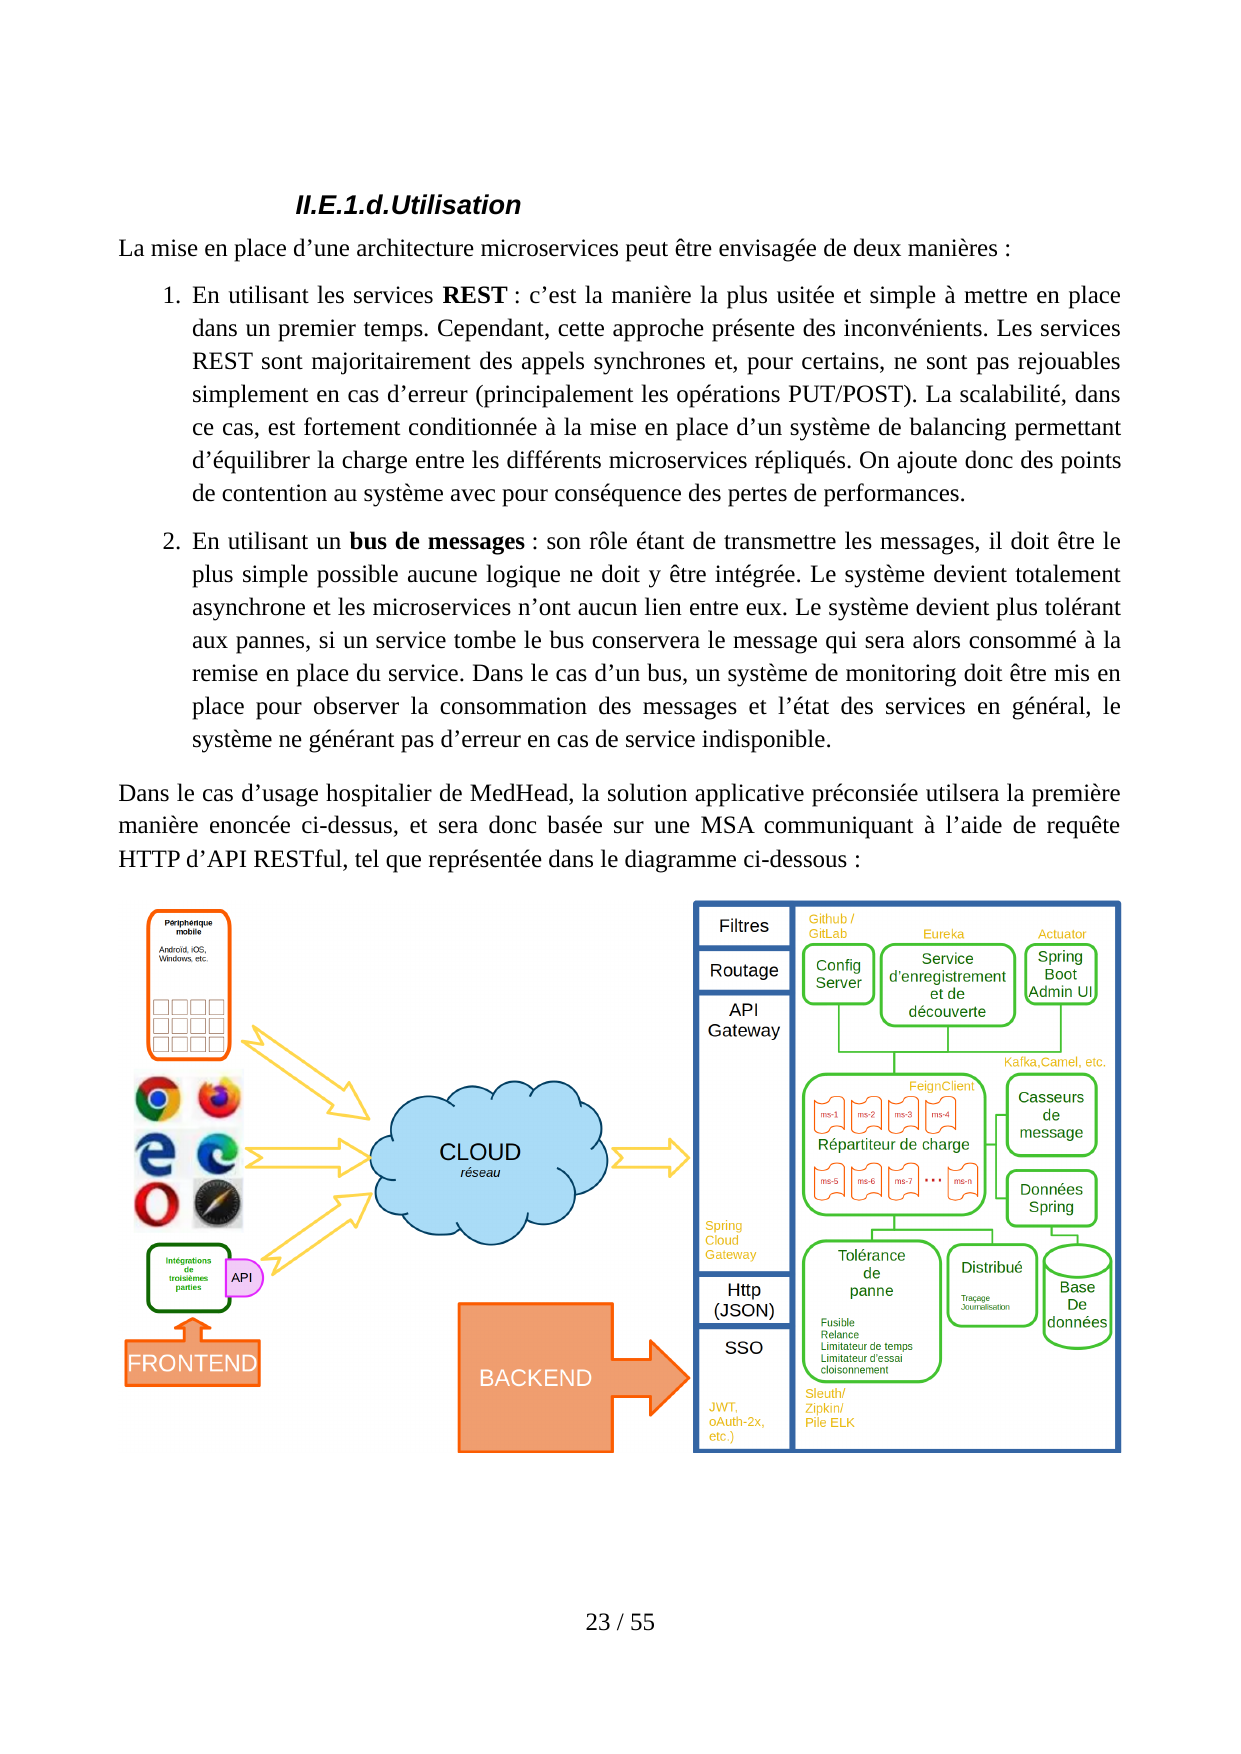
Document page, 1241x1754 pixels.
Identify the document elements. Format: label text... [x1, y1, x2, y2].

text Dans le cas d’usage hospitalier de MedHead, la solution applicative préconsiée utilsera la première manière enoncée ci-dessus, et sera donc basée sur une MSA communiquant à l’aide de requête HTTP d’API RESTful, tel que représentée dans le diagramme ci-dessous : [118, 778, 1122, 872]
text La mise en place d’une architecture microservices peut être envisagée de deux manières : [118, 233, 1122, 261]
list En utilisant un bus de messages : son rôle étant de transmettre les messages, il doit être le plus simple possible aucune logique ne doit y être intégrée. Le système devient totalement asynchrone et les microservices n’ont aucun lien entre eux. Le système devient plus tolérant aux pannes, si un service tombe le bus conservera le message qui sera alors consommé à la remise en place du service. Dans le cas d’un bus, un système de monitoring doit être mis en place pour observer la consommation des messages et l’état des services en général, le système ne générant pas d’erreur en cas de service indisponible. [162, 526, 1122, 753]
picture [118, 900, 1123, 1453]
subtitle Utilisation [118, 189, 1122, 220]
list En utilisant les services REST : c’est la manière la plus usitée et simple à mettre en place dans un premier temps. Cependant, cette approche présente des inconvénients. Les services REST sont majoritairement des appels synchrones et, pour certains, ne sont pas rejouables simplement en cas d’erreur (principalement les opérations PUT/POST). La scalabilité, dans ce cas, est fortement conditionnée à la mise en place d’un système de balancing permettant d’équilibrer la charge entre les différents microservices répliqués. On ajoute donc des points de contention au système avec pour conséquence des pertes de performances. [162, 280, 1122, 507]
